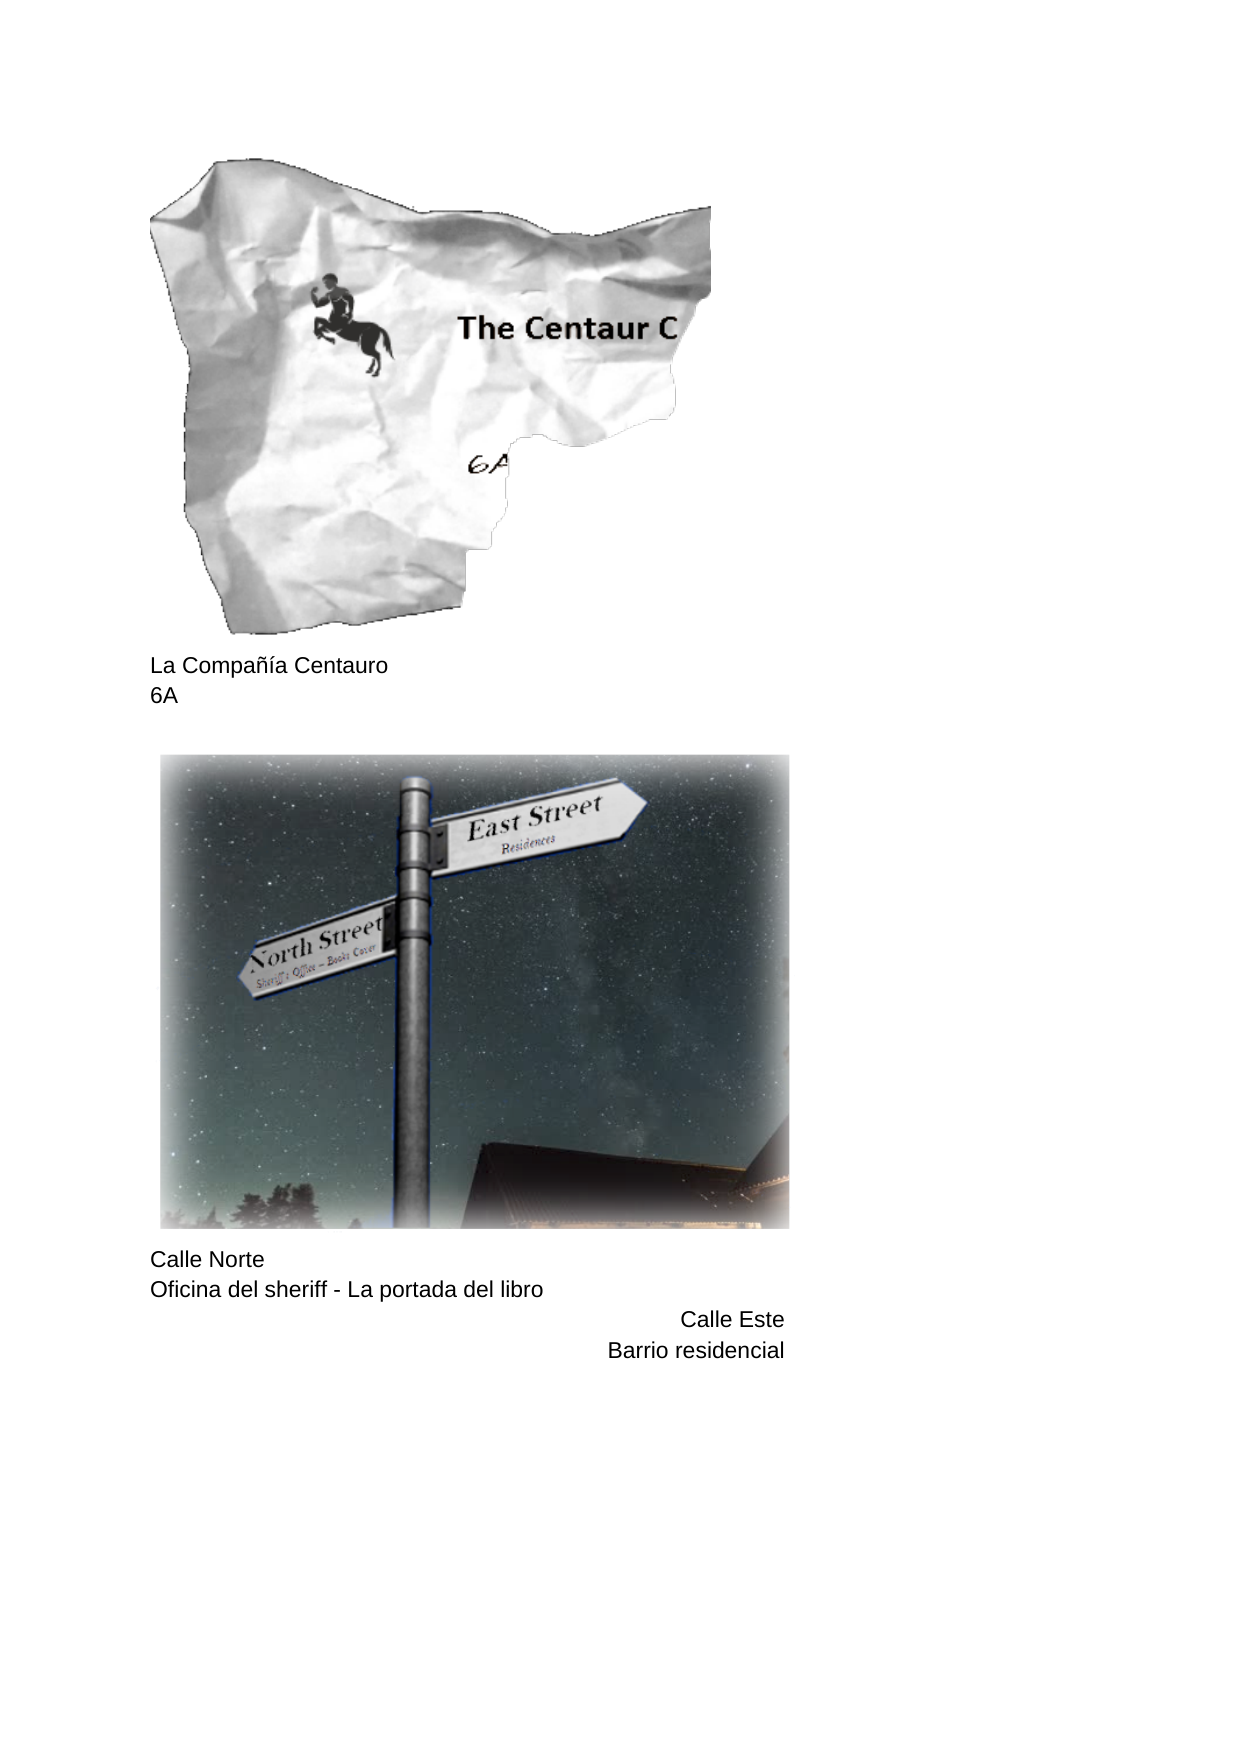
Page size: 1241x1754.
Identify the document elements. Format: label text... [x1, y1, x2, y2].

text La Compañía Centauro [150, 652, 1090, 679]
text Calle Norte [150, 1246, 1090, 1272]
picture [150, 742, 801, 1243]
picture [150, 150, 711, 649]
text Oficina del sheriff - La portada del libro [150, 1276, 1090, 1303]
text Barrio residencial [150, 1337, 784, 1363]
text Calle Este [150, 1306, 784, 1333]
text 6A [150, 682, 1090, 709]
